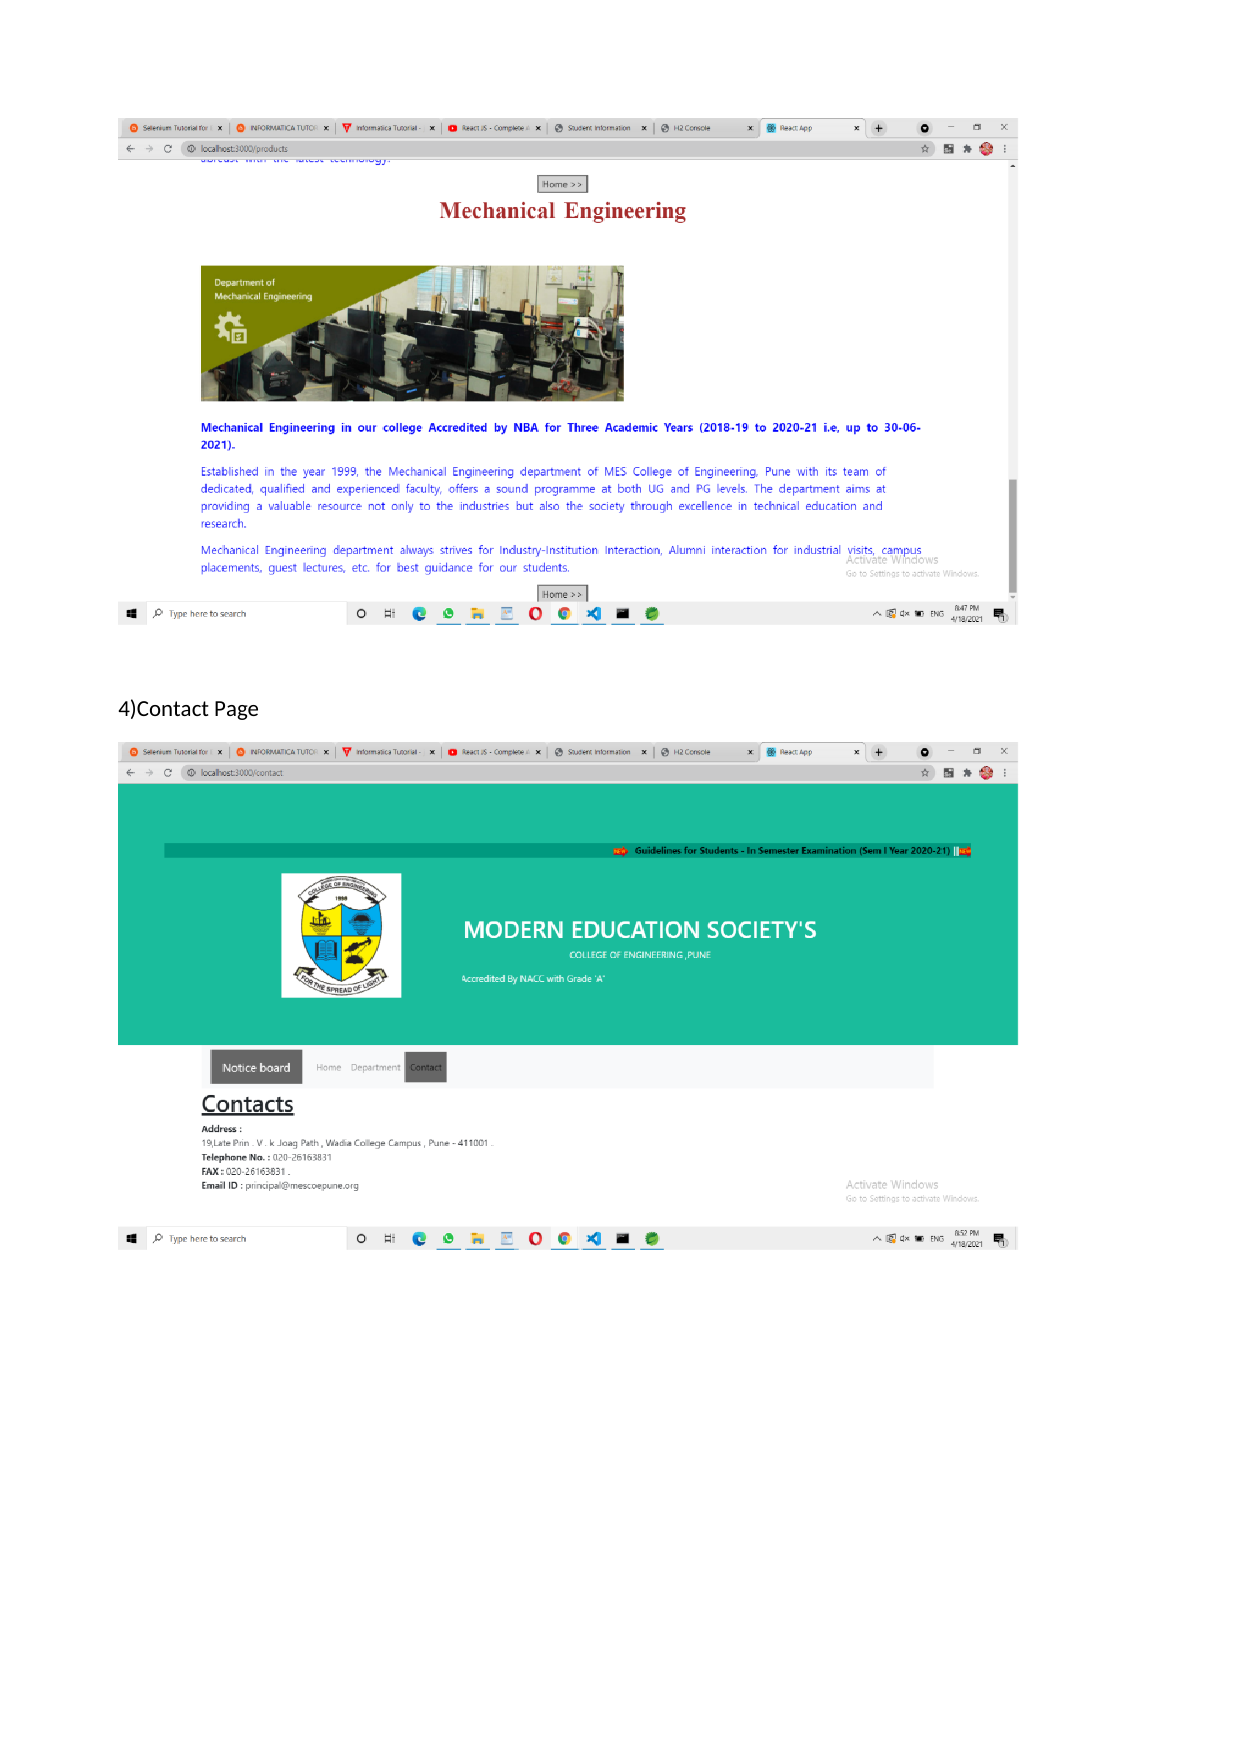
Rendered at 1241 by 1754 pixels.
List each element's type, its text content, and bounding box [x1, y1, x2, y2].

text 4)Contact Page [118, 694, 1122, 722]
